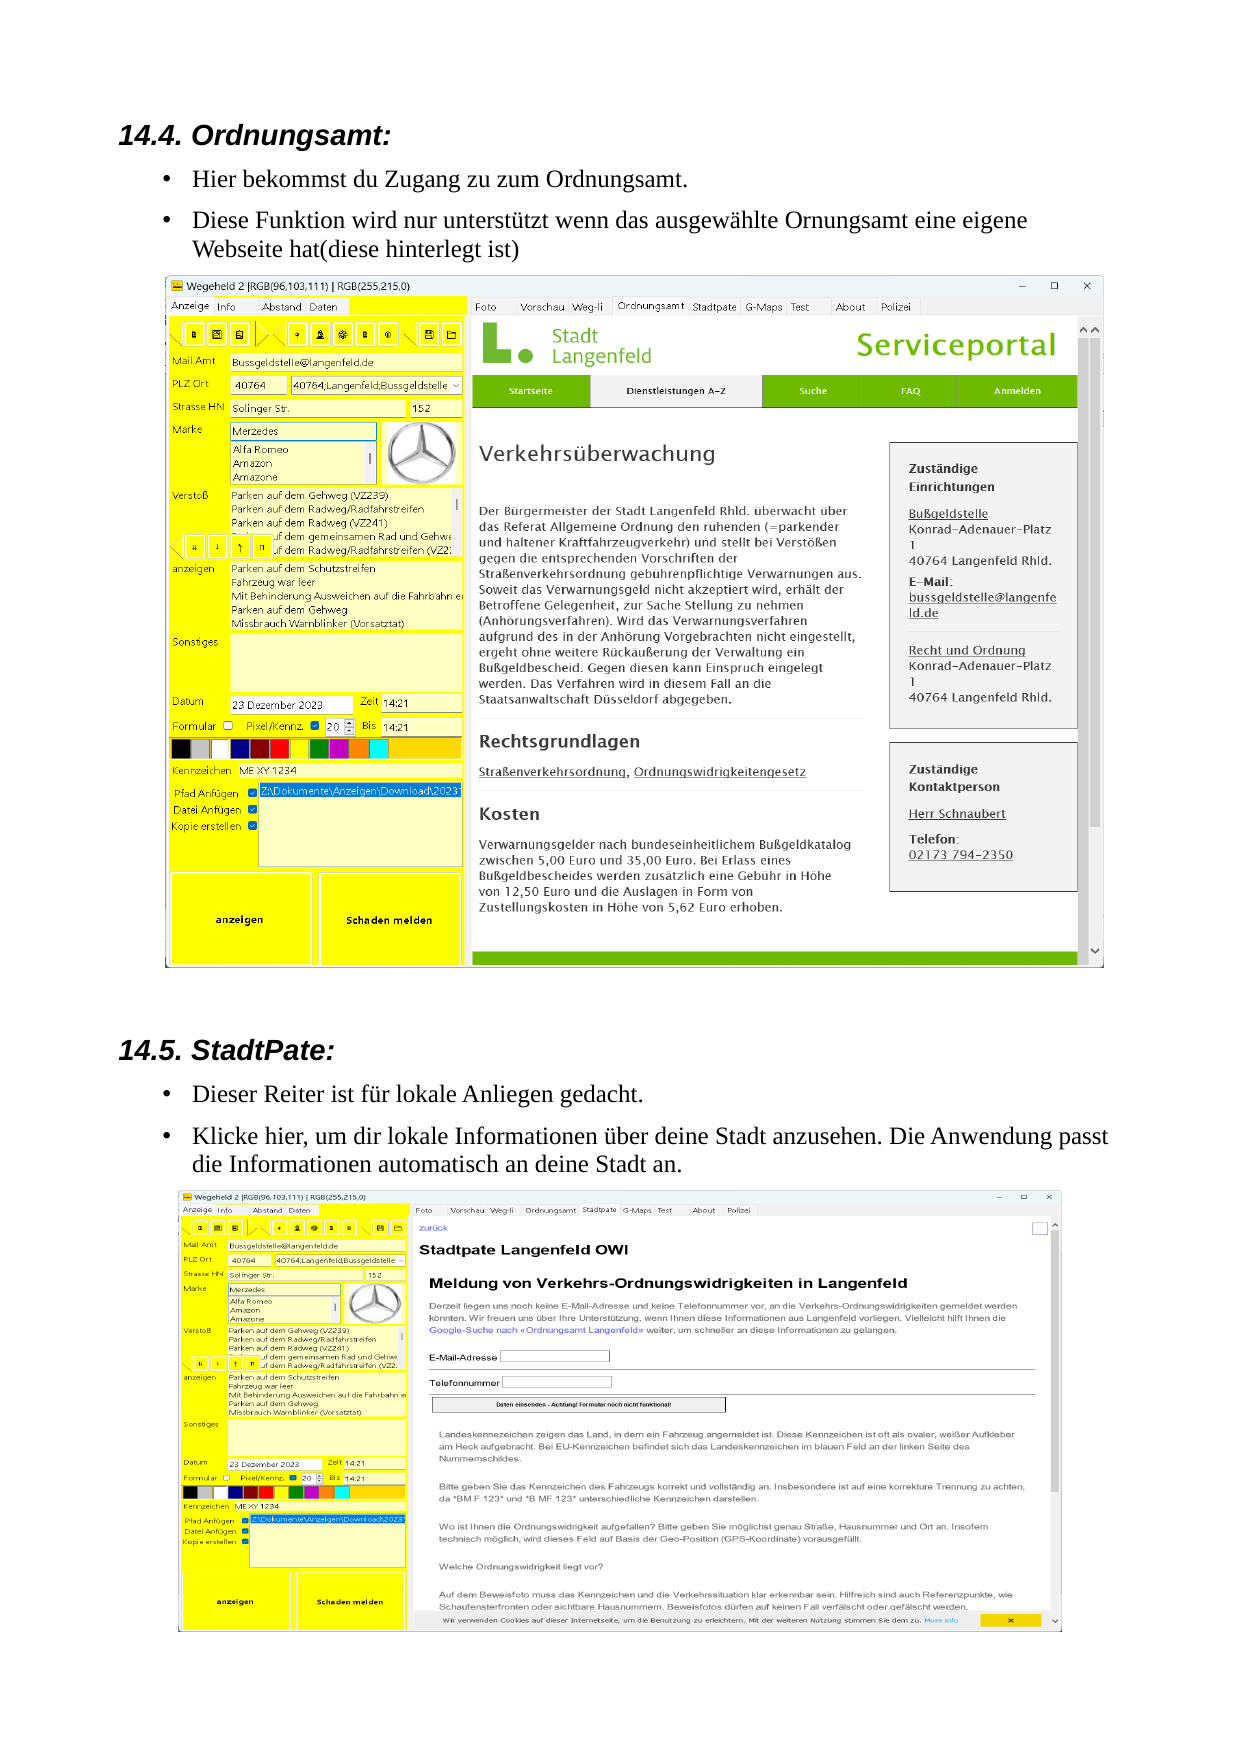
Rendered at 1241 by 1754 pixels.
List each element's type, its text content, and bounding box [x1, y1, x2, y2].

list Dieser Reiter ist für lokale Anliegen gedacht. [162, 1079, 1122, 1108]
list Hier bekommst du Zugang zu zum Ordnungsamt. [162, 164, 1122, 193]
list Diese Funktion wird nur unterstützt wenn das ausgewählte Ornungsamt eine eigene Webseite hat(diese hinterlegt ist) [162, 205, 1122, 263]
subtitle 14.5. StadtPate: [118, 1033, 1122, 1067]
picture [178, 1190, 1062, 1632]
list Klicke hier, um dir lokale Informationen über deine Stadt anzusehen. Die Anwendung passt die Informationen automatisch an deine Stadt an. [162, 1121, 1122, 1178]
picture [165, 275, 1104, 968]
subtitle 14.4. Ordnungsamt: [118, 118, 1122, 152]
